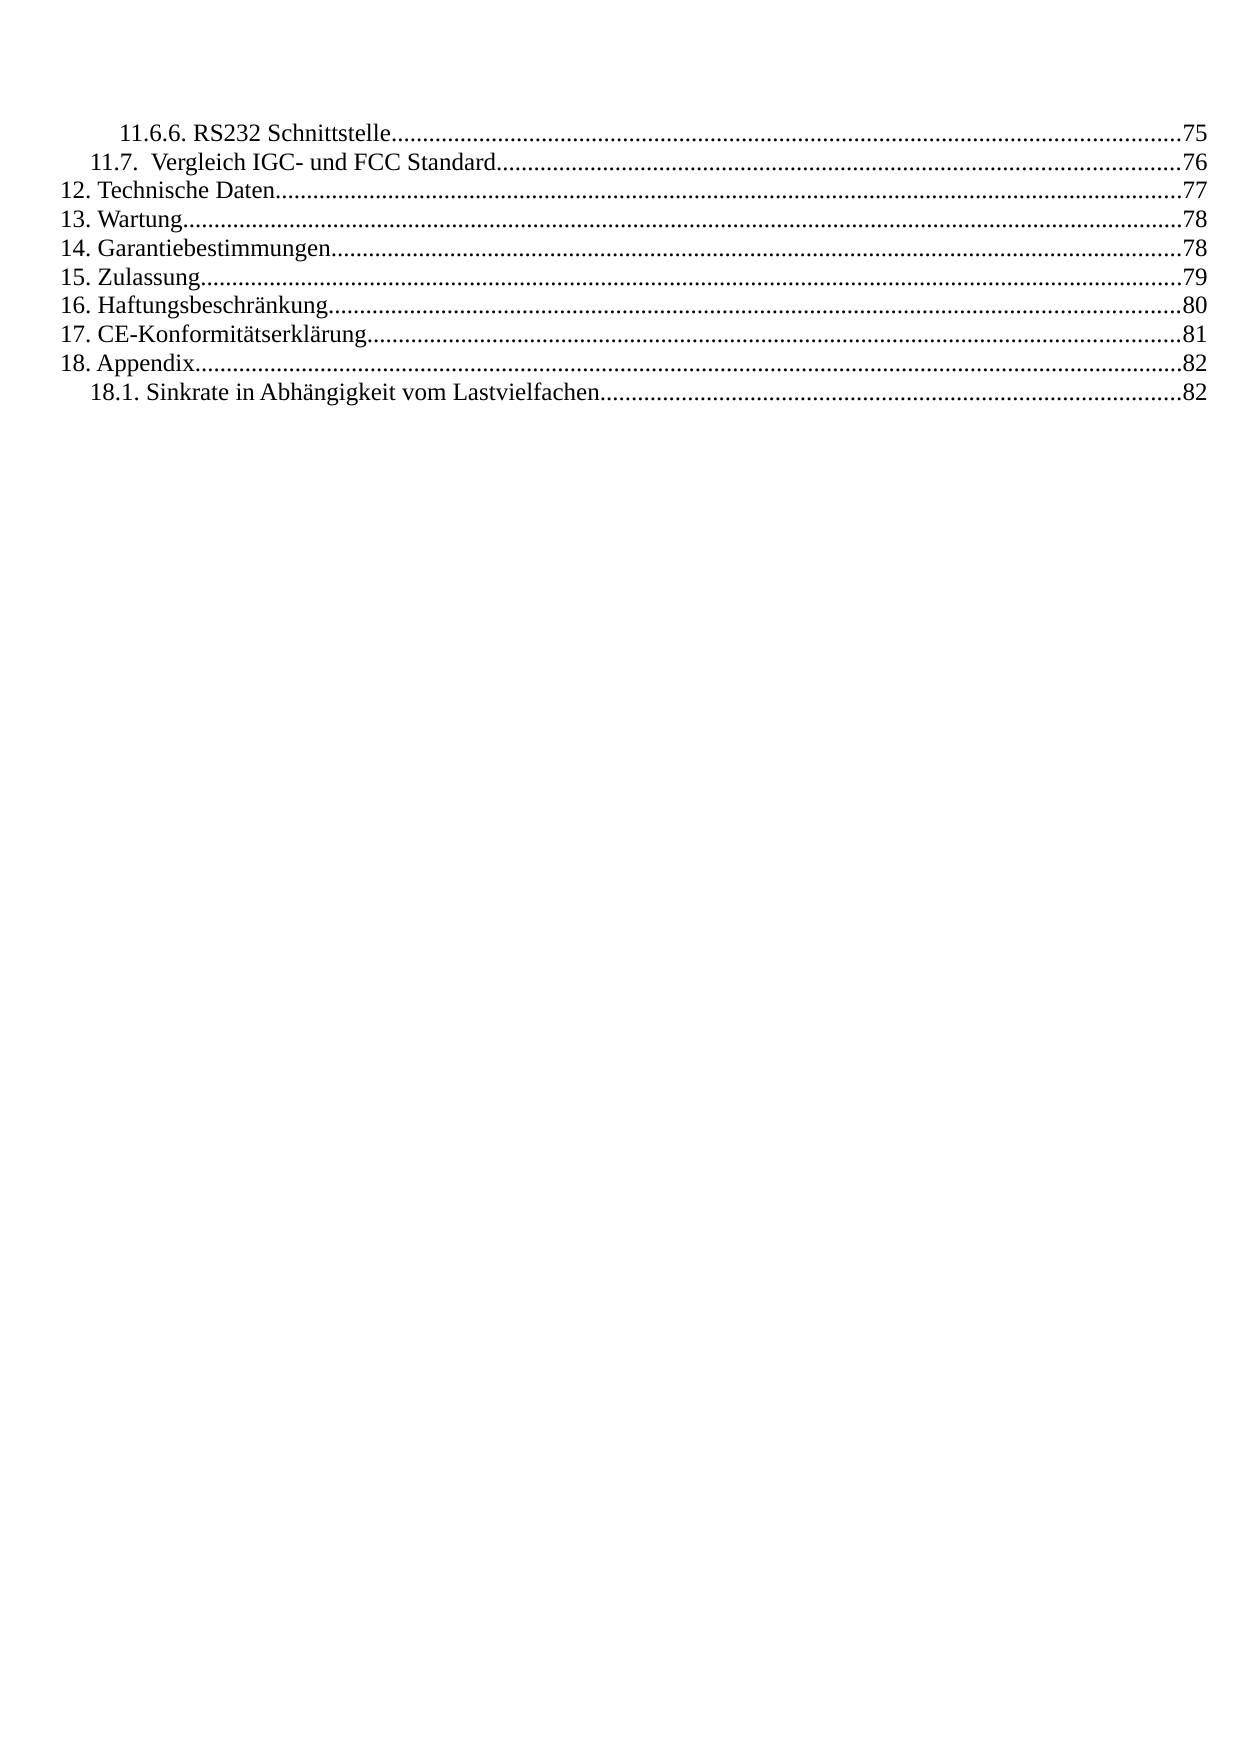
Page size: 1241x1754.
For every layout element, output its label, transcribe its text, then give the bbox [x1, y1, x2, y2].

text 15. Zulassung 79 [60, 262, 1207, 291]
text 18.1. Sinkrate in Abhängigkeit vom Lastvielfachen 82 [89, 377, 1207, 406]
text 18. Appendix 82 [60, 348, 1207, 377]
text 17. CE-Konformitätserklärung 81 [60, 319, 1207, 348]
text 11.7. Vergleich IGC- und FCC Standard 76 [89, 147, 1207, 176]
text 11.6.6. RS232 Schnittstelle 75 [119, 118, 1207, 147]
text 13. Wartung 78 [60, 204, 1207, 233]
text 14. Garantiebestimmungen 78 [60, 233, 1207, 262]
text 16. Haftungsbeschränkung 80 [60, 291, 1207, 319]
text 12. Technische Daten 77 [60, 176, 1207, 204]
